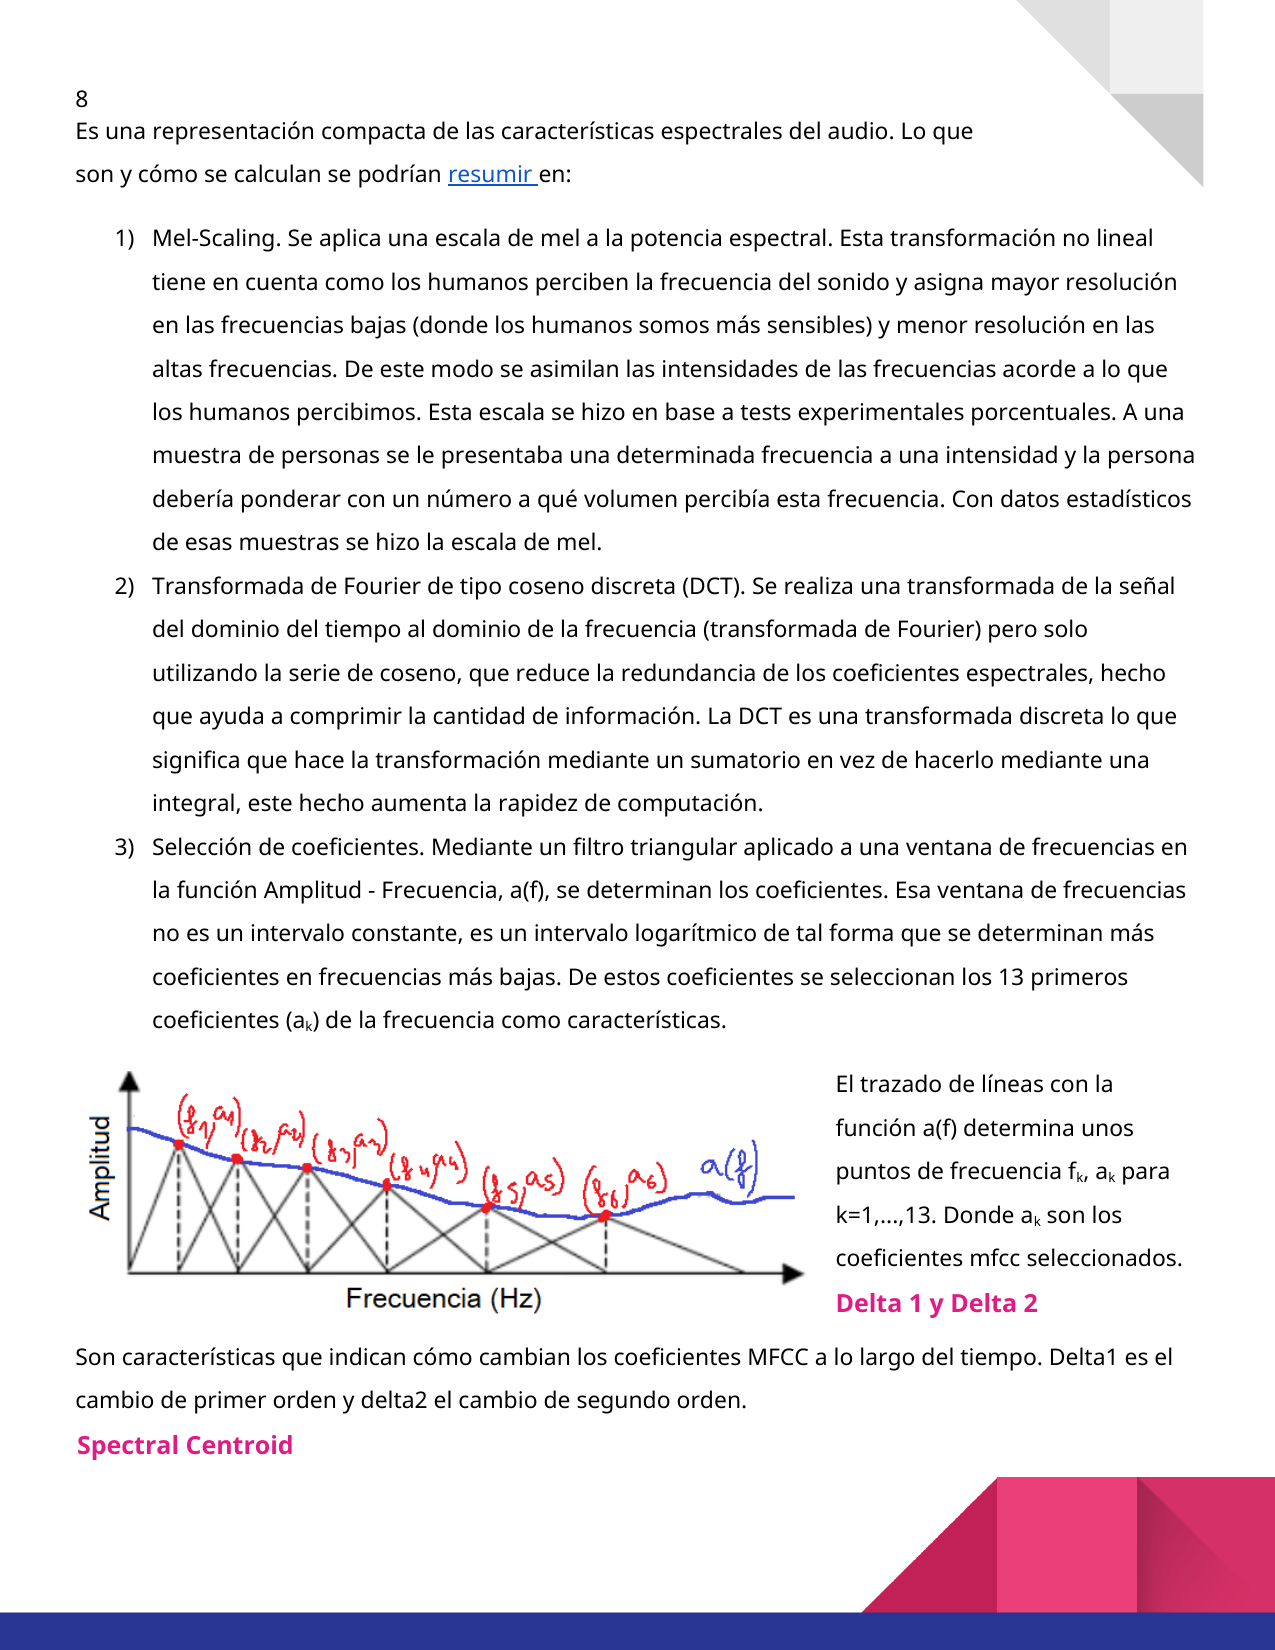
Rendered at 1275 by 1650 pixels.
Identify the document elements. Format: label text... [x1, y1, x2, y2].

list Selección de coeficientes. Mediante un filtro triangular aplicado a una ventana de frecuencias en la función Amplitud - Frecuencia, a(f), se determinan los coeficientes. Esa ventana de frecuencias no es un intervalo constante, es un intervalo logarítmico de tal forma que se determinan más coeficientes en frecuencias más bajas. De estos coeficientes se seleccionan los 13 primeros coeficientes (ak) de la frecuencia como características. [114, 830, 1198, 1035]
subtitle Spectral Centroid [77, 1427, 1198, 1461]
list Transformada de Fourier de tipo coseno discreta (DCT). Se realiza una transformada de la señal del dominio del tiempo al dominio de la frecuencia (transformada de Fourier) pero solo utilizando la serie de coseno, que reduce la redundancia de los coeficientes espectrales, hecho que ayuda a comprimir la cantidad de información. La DCT es una transformada discreta lo que significa que hace la transformación mediante un sumatorio en vez de hacerlo mediante una integral, este hecho aumenta la rapidez de computación. [114, 570, 1198, 818]
text Son características que indican cómo cambian los coeficientes MFCC a lo largo del tiempo. Delta1 es el cambio de primer orden y delta2 el cambio de segundo orden. [75, 1341, 1198, 1415]
picture [1015, 0, 1204, 188]
picture [79, 1071, 817, 1317]
text Es una representación compacta de las características espectrales del audio. Lo que son y cómo se calculan se podrían resumir en: [75, 114, 1198, 189]
picture [0, 1475, 1275, 1650]
text El trazado de líneas con la función a(f) determina unos puntos de frecuencia fk, ak para k=1,...,13. Donde ak son los coeficientes mfcc seleccionados. [77, 1068, 1198, 1273]
subtitle Delta 1 y Delta 2 [77, 1286, 1198, 1320]
list Mel-Scaling. Se aplica una escala de mel a la potencia espectral. Esta transformación no lineal tiene en cuenta como los humanos perciben la frecuencia del sonido y asigna mayor resolución en las frecuencias bajas (donde los humanos somos más sensibles) y menor resolución en las altas frecuencias. De este modo se asimilan las intensidades de las frecuencias acorde a lo que los humanos percibimos. Esta escala se hizo en base a tests experimentales porcentuales. A una muestra de personas se le presentaba una determinada frecuencia a una intensidad y la persona debería ponderar con un número a qué volumen percibía esta frecuencia. Con datos estadísticos de esas muestras se hizo la escala de mel. [114, 222, 1198, 558]
